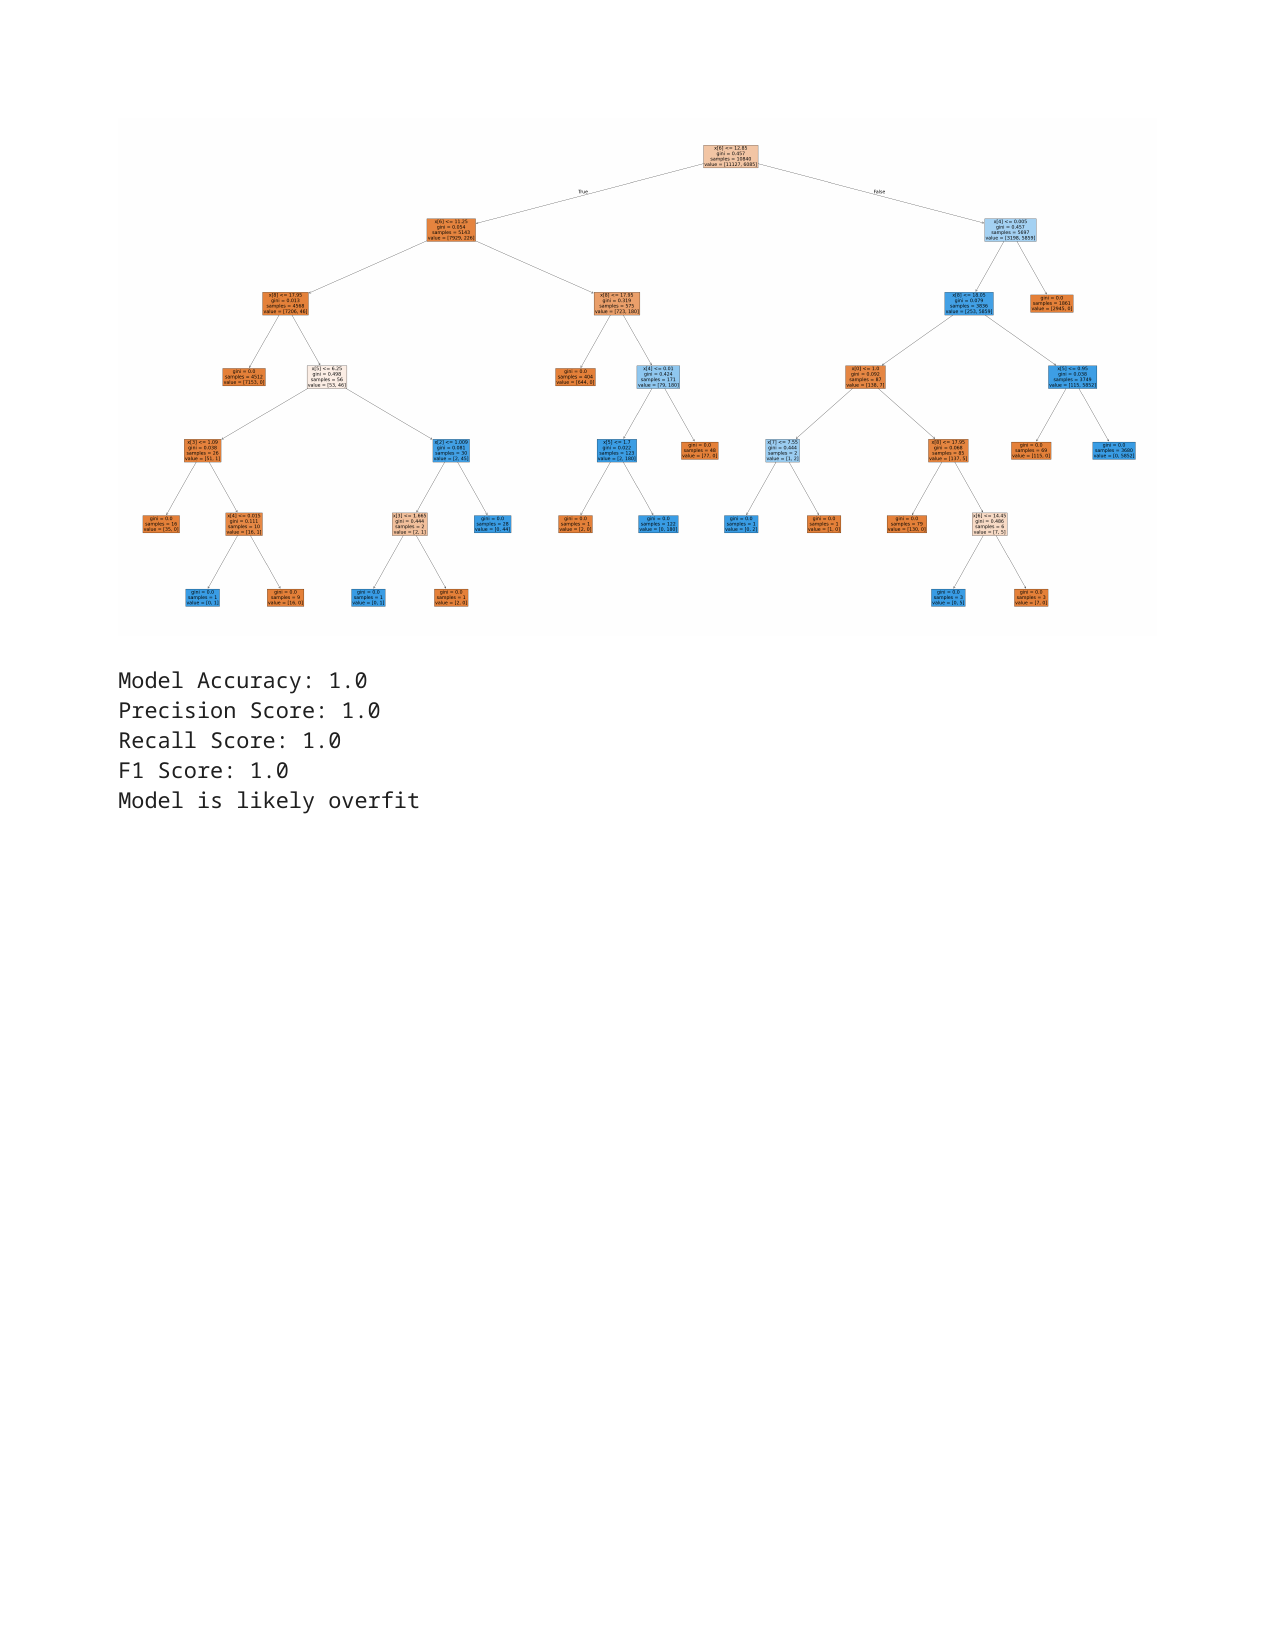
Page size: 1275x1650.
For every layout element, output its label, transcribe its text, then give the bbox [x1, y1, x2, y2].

text Precision Score: 1.0 [118, 695, 1157, 725]
text Recall Score: 1.0 [118, 725, 1157, 755]
picture [118, 118, 1157, 636]
text F1 Score: 1.0 [118, 755, 1157, 785]
text Model Accuracy: 1.0 [118, 666, 1157, 695]
text Model is likely overfit [118, 785, 1157, 814]
